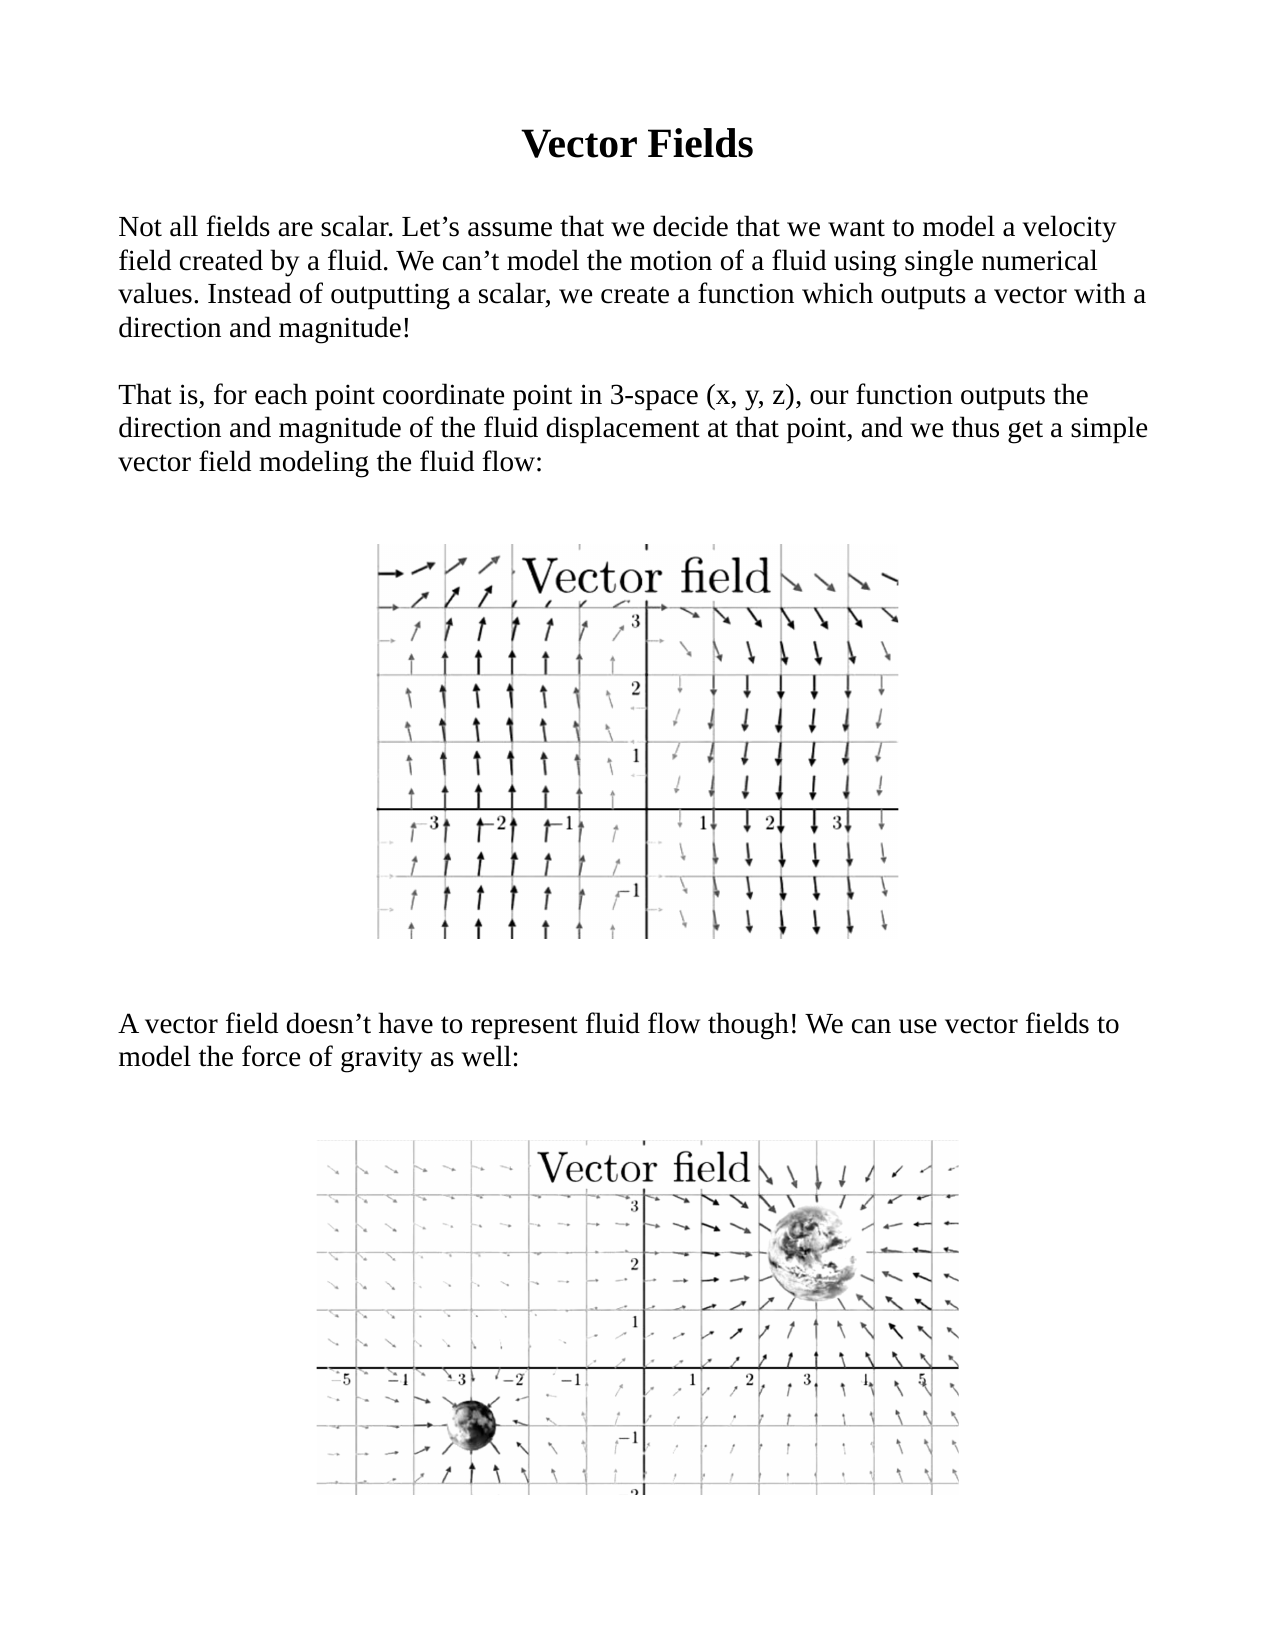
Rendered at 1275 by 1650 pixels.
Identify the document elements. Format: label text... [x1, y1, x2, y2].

text That is, for each point coordinate point in 3-space (x, y, z), our function outputs the direction and magnitude of the fluid displacement at that point, and we thus get a simple vector field modeling the fluid flow: [118, 377, 1157, 477]
picture [316, 1140, 959, 1495]
text Not all fields are scalar. Let’s assume that we decide that we want to model a velocity field created by a fluid. We can’t model the motion of a fluid using single numerical values. Instead of outputting a scalar, we create a function which outputs a vector with a direction and magnitude! [118, 209, 1157, 343]
picture [376, 544, 899, 939]
text Vector Fields [118, 118, 1157, 166]
text A vector field doesn’t have to represent fluid flow though! We can use vector fields to model the force of gravity as well: [118, 1006, 1157, 1073]
